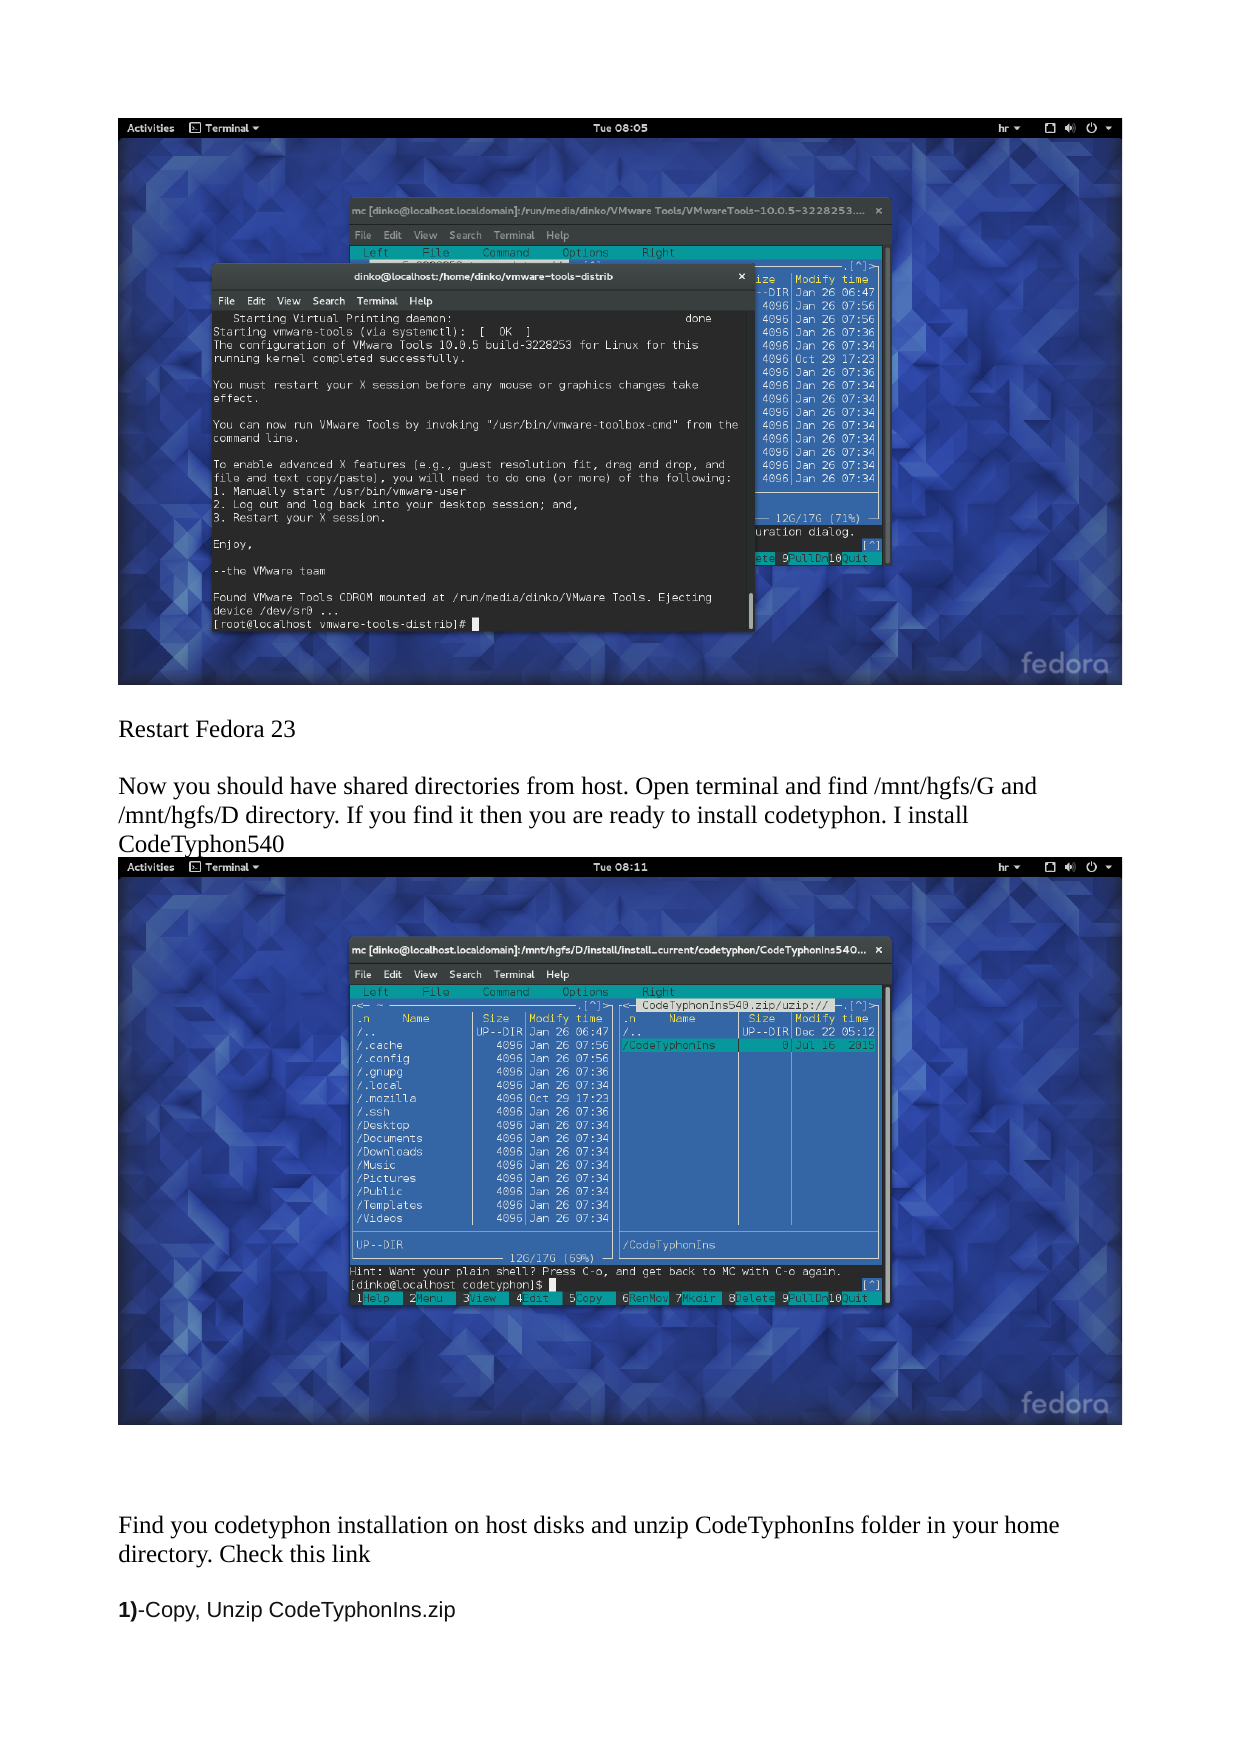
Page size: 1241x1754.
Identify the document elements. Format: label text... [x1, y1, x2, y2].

picture [118, 118, 1123, 685]
picture [118, 857, 1123, 1425]
text Restart Fedora 23 [118, 714, 1122, 742]
text 1)-Copy, Unzip CodeTyphonIns.zip [118, 1597, 1122, 1622]
text Now you should have shared directories from host. Open terminal and find /mnt/hgfs/G and /mnt/hgfs/D directory. If you find it then you are ready to install codetyphon. I install CodeTyphon540 [118, 771, 1122, 857]
text Find you codetyphon installation on host disks and unzip CodeTyphonIns folder in your home directory. Check this link [118, 1511, 1122, 1568]
